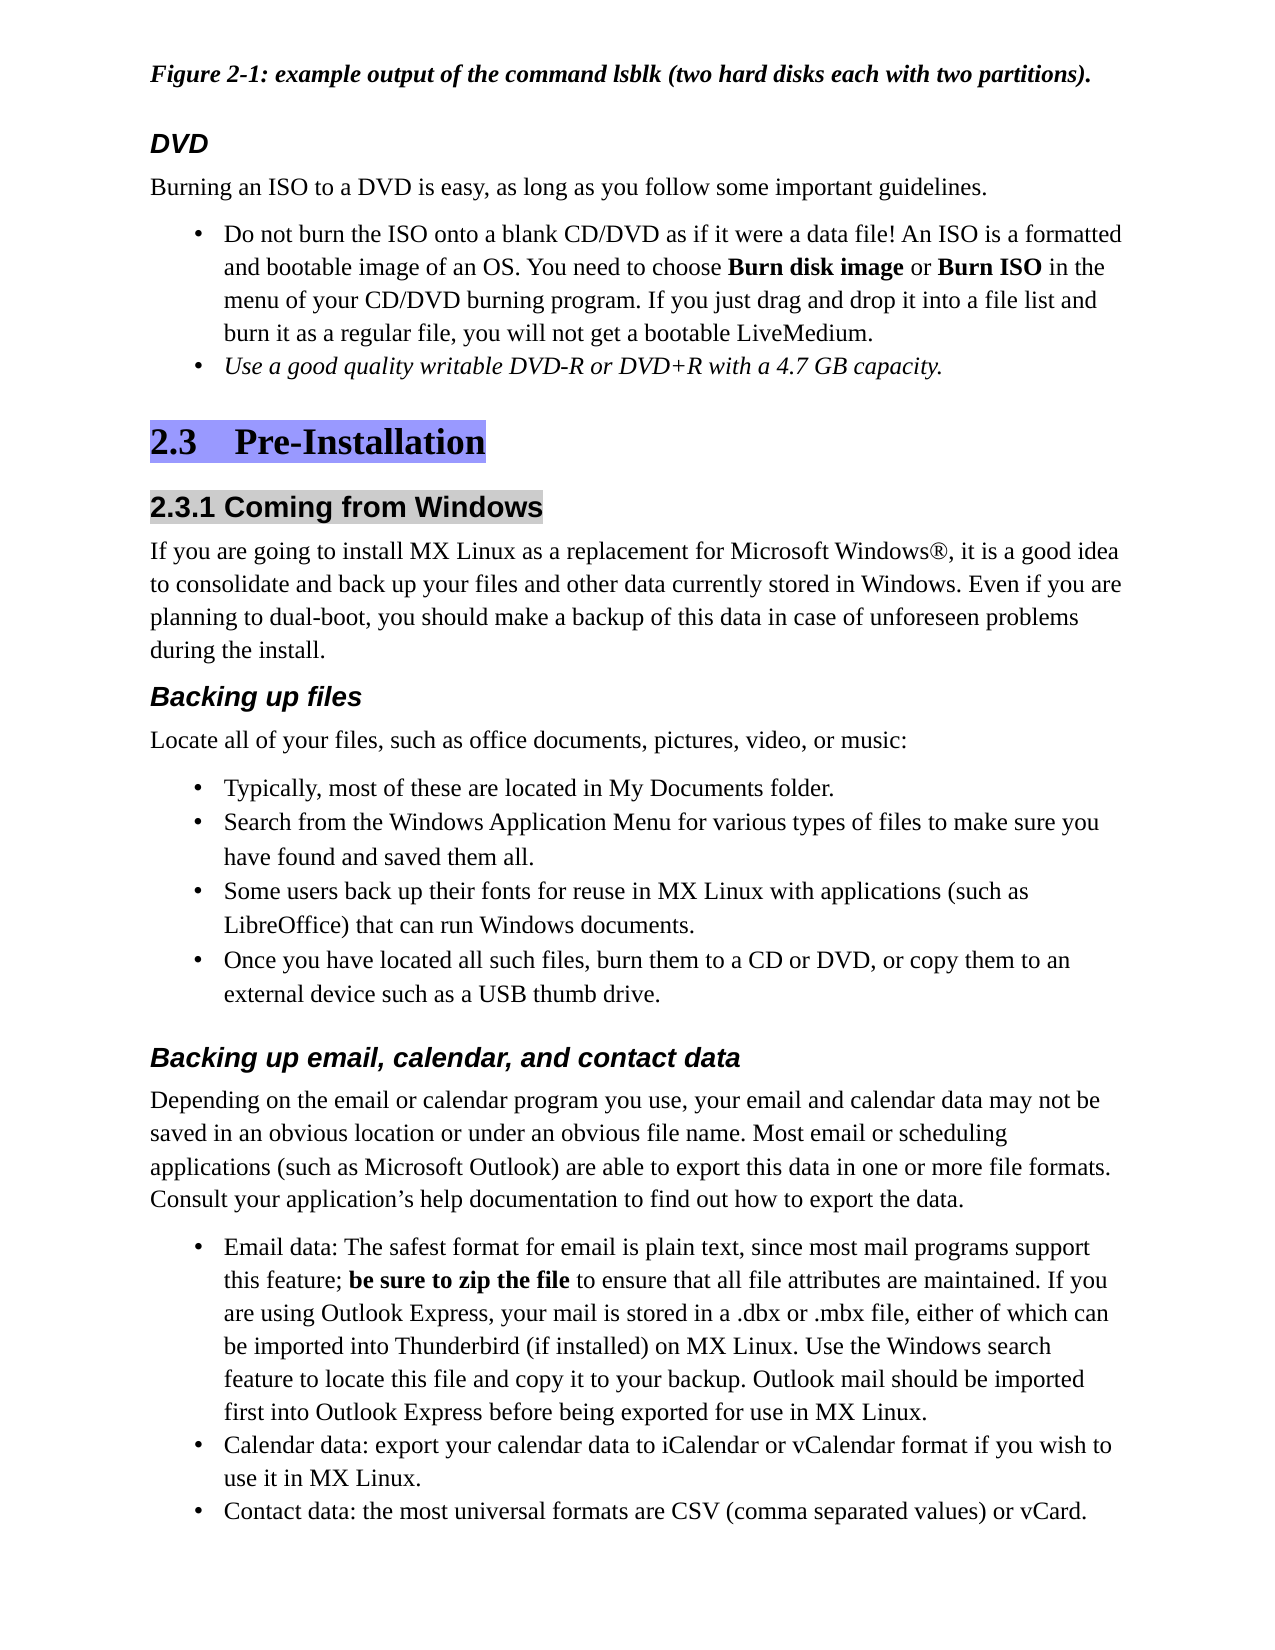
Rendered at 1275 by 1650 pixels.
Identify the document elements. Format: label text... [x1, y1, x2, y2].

subtitle Backing up files [150, 681, 1125, 713]
text Figure 2-1: example output of the command lsblk (two hard disks each with two partitions). [150, 59, 1125, 88]
list Search from the Windows Application Menu for various types of files to make sure you have found and saved them all. [193, 807, 1125, 870]
list Some users back up their fonts for reuse in MX Linux with applications (such as LibreOffice) that can run Windows documents. [193, 876, 1125, 939]
list Email data: The safest format for email is plain text, since most mail programs support this feature; be sure to zip the file to ensure that all file attributes are maintained. If you are using Outlook Express, your mail is stored in a .dbx or .mbx file, either of which can be imported into Thunderbird (if installed) on MX Linux. Use the Windows search feature to locate this file and copy it to your backup. Outlook mail should be imported first into Outlook Express before being exported for use in MX Linux. [194, 1232, 1125, 1426]
list Typically, most of these are located in My Documents folder. [193, 773, 1125, 801]
list Use a good quality writable DVD-R or DVD+R with a 4.7 GB capacity. [194, 351, 1125, 380]
text Depending on the email or calendar program you use, your email and calendar data may not be saved in an obvious location or under an obvious file name. Most email or scheduling applications (such as Microsoft Outlook) are able to export this data in one or more file formats. Consult your application’s help documentation to find out how to export the data. [150, 1086, 1125, 1213]
subtitle Backing up email, calendar, and contact data [150, 1041, 1125, 1073]
text Burning an ISO to a DVD is easy, as long as you follow some important guidelines. [150, 172, 1125, 200]
list Calendar data: export your calendar data to iCalendar or vCalendar format if you wish to use it in MX Linux. [194, 1430, 1125, 1492]
list Do not burn the ISO onto a blank CD/DVD as if it were a data file! An ISO is a formatted and bootable image of an OS. You need to choose Burn disk image or Burn ISO in the menu of your CD/DVD burning program. If you just drag and drop it into a file list and burn it as a regular file, you will not get a bootable LiveMedium. [194, 219, 1125, 347]
subtitle 2.3.1 Coming from Windows [543, 490, 1125, 524]
text If you are going to install MX Linux as a replacement for Microsoft Windows®, it is a good idea to consolidate and back up your files and other data currently stored in Windows. Even if you are planning to dual-boot, you should make a backup of this data in case of unforeseen problems during the install. [150, 536, 1125, 664]
list Once you have located all such files, burn them to a CD or DVD, or copy them to an external device such as a USB thumb drive. [193, 945, 1125, 1008]
subtitle DVD [150, 127, 1125, 159]
text Locate all of your files, such as office documents, pictures, video, or music: [150, 725, 1125, 754]
subtitle 2.3 Pre-Installation [486, 420, 1125, 463]
list Contact data: the most universal formats are CSV (comma separated values) or vCard. [194, 1496, 1125, 1525]
